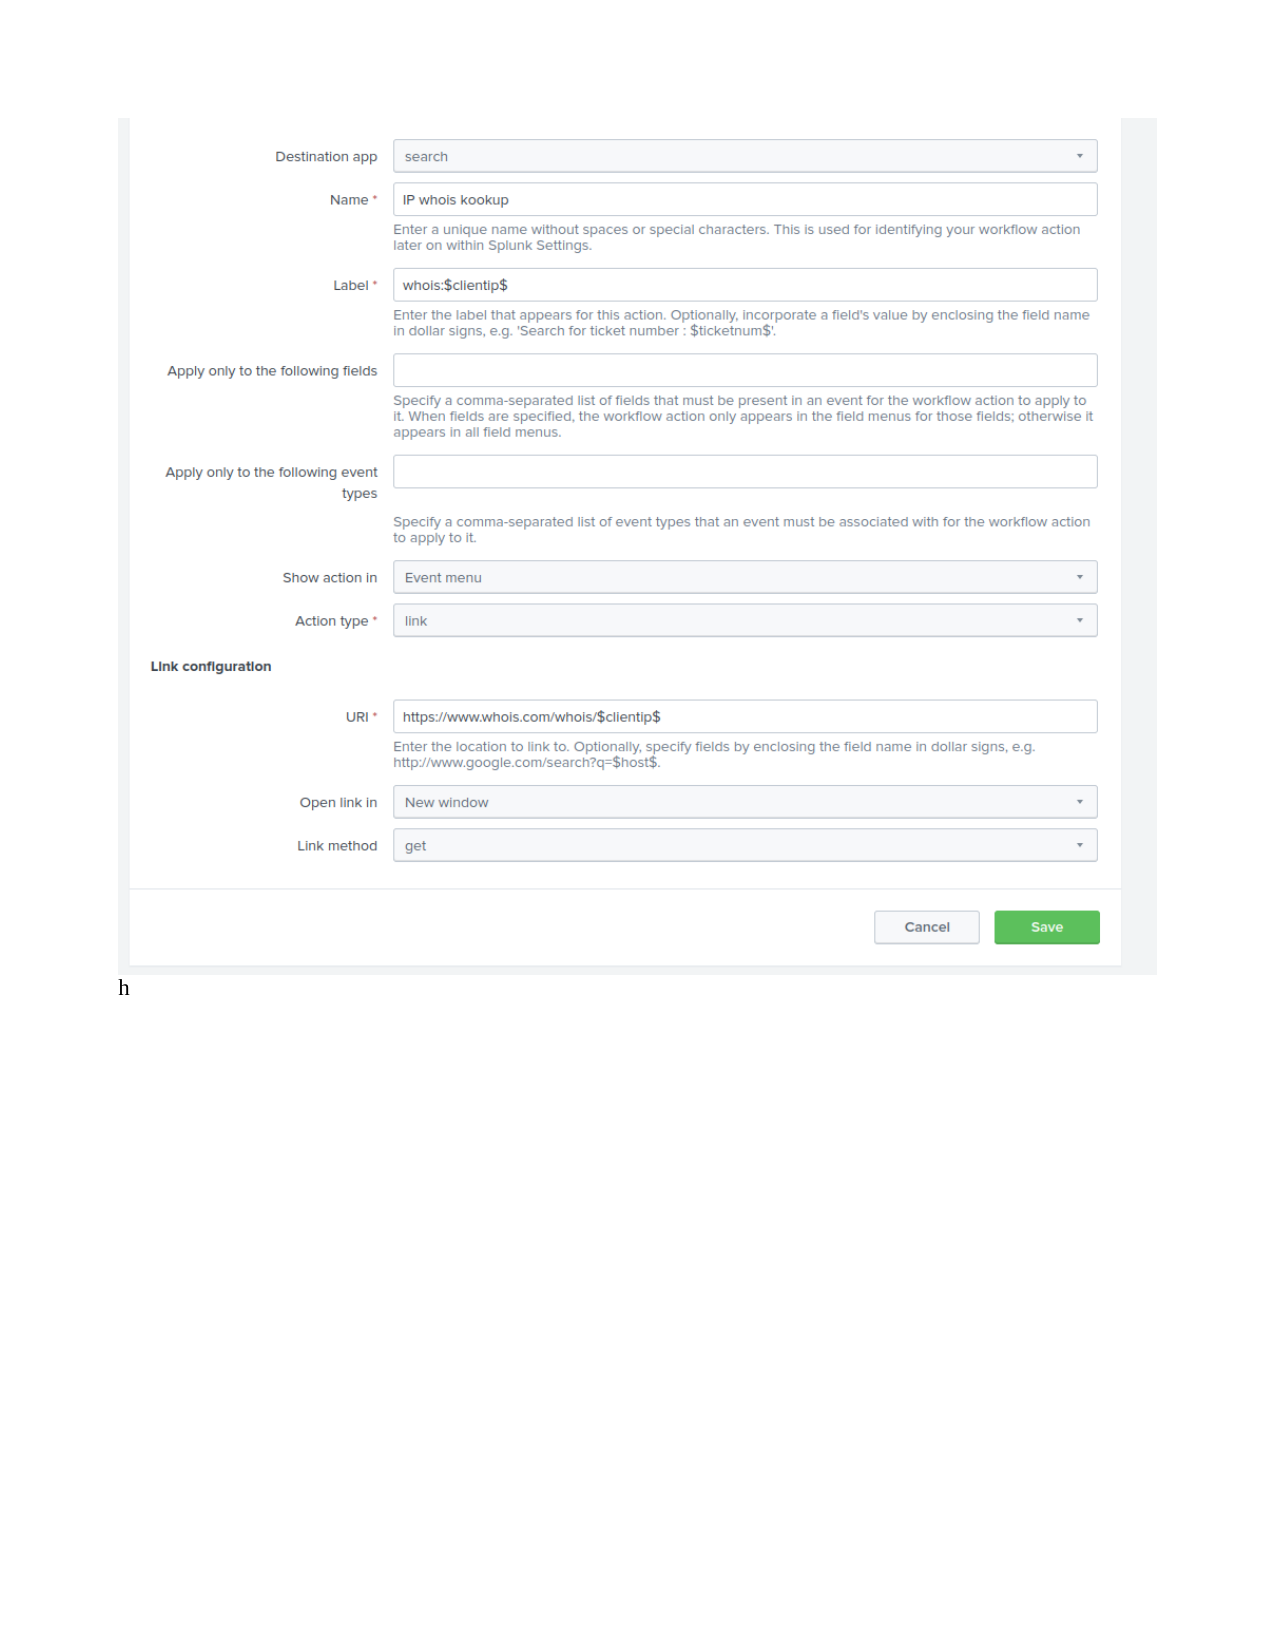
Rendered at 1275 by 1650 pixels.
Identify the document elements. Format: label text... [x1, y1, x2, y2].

picture [118, 118, 1157, 975]
text h [118, 975, 1157, 1001]
